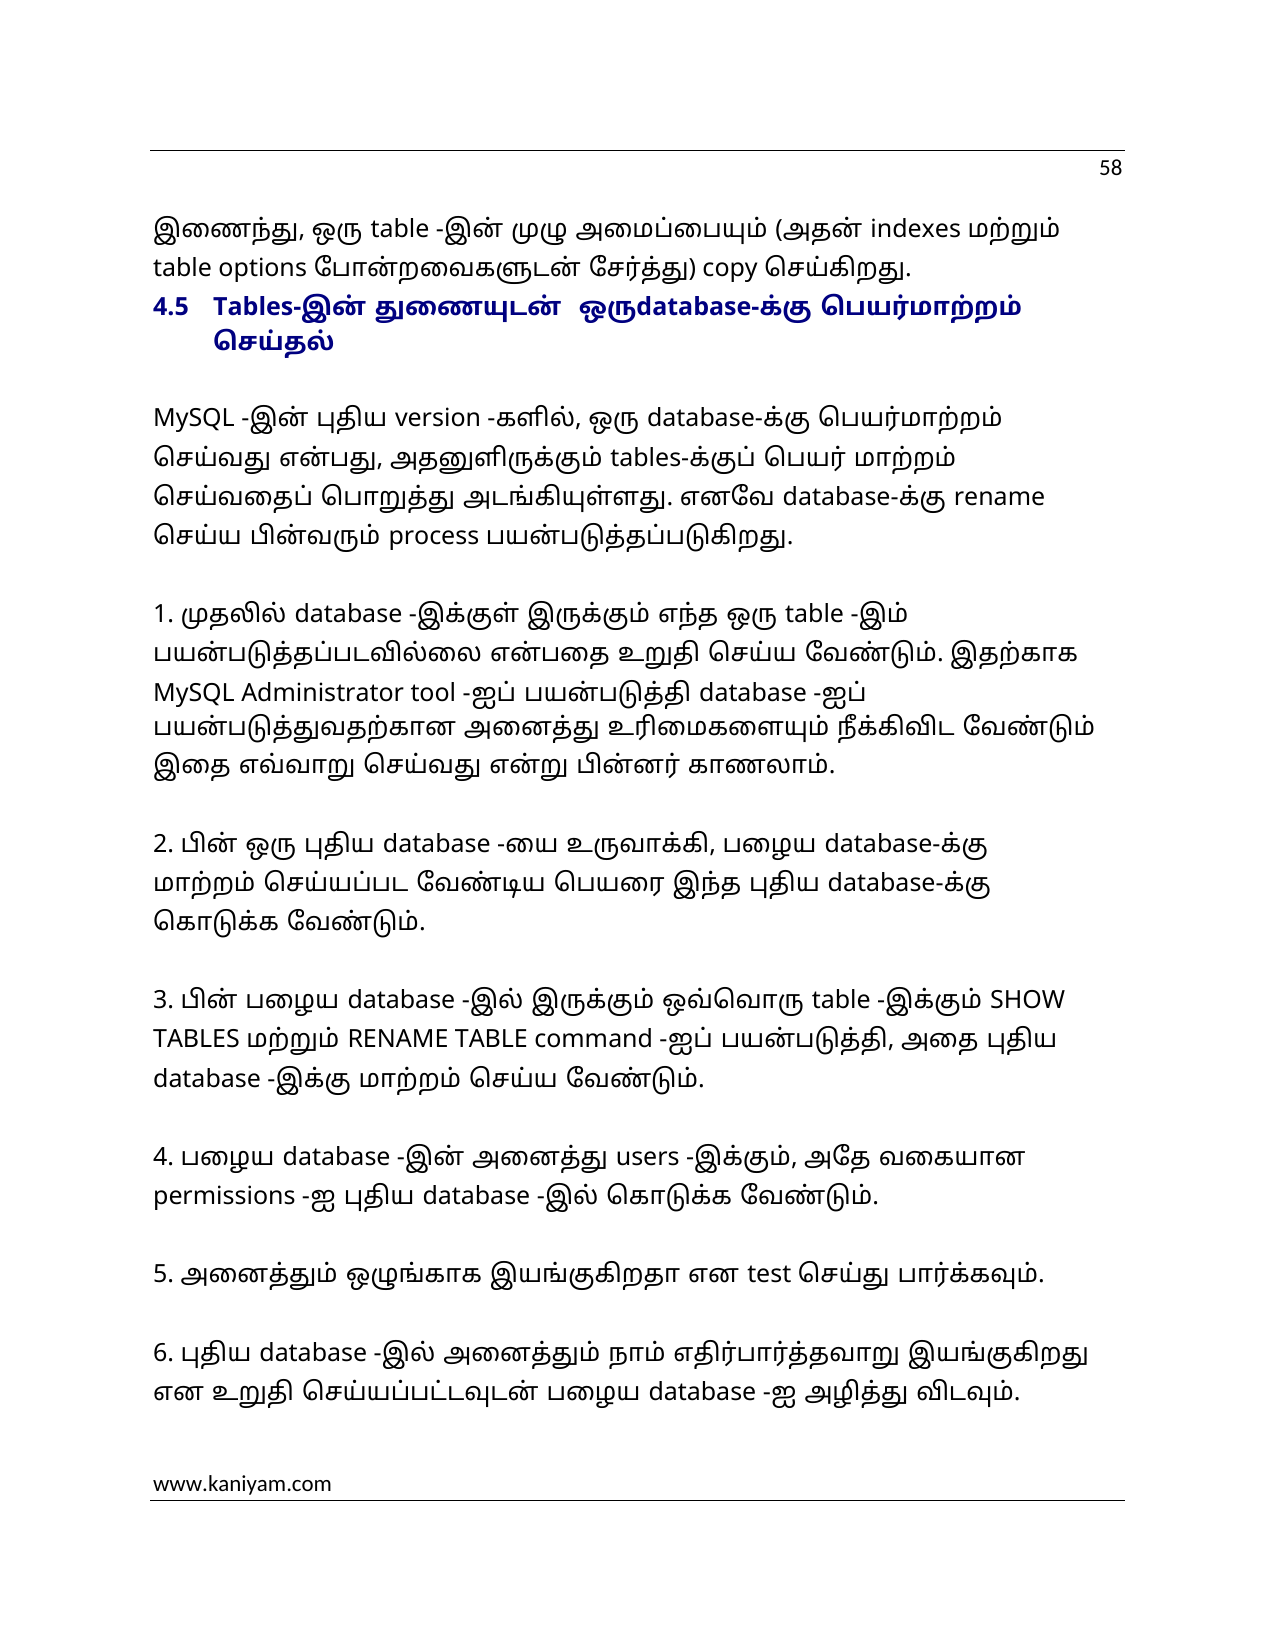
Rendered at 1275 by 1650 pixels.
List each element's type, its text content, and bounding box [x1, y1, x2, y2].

text 6. புதிய database -இல் அனைத்தும் நாம் எதிர்பார்த்தவாறு இயங்குகிறது என உறுதி செய்யப்பட்டவுடன் பழைய database -ஐ அழித்து விடவும். [153, 1334, 1122, 1408]
text 4. பழைய database -இன் அனைத்து users -இக்கும், அதே வகையான permissions -ஐ புதிய database -இல் கொடுக்க வேண்டும். [153, 1099, 1122, 1212]
subtitle Tables-இன் துணையுடன் ஒருdatabase-க்கு பெயர்மாற்றம் செய்தல் [153, 289, 1122, 356]
text 3. பின் பழைய database -இல் இருக்கும் ஒவ்வொரு table -இக்கும் SHOW TABLES மற்றும் RENAME TABLE command -ஐப் பயன்படுத்தி, அதை புதிய database -இக்கு மாற்றம் செய்ய வேண்டும். [153, 982, 1122, 1094]
text 5. அனைத்தும் ஒழுங்காக இயங்குகிறதா என test செய்து பார்க்கவும். [153, 1217, 1122, 1290]
text இணைந்து, ஒரு table -இன் முழு அமைப்பையும் (அதன் indexes மற்றும் table options போன்றவைகளுடன் சேர்த்து) copy செய்கிறது. [153, 211, 1122, 284]
text MySQL -இன் புதிய version -களில், ஒரு database-க்கு பெயர்மாற்றம் செய்வது என்பது, அதனுளிருக்கும் tables-க்குப் பெயர் மாற்றம் செய்வதைப் பொறுத்து அடங்கியுள்ளது. எனவே database-க்கு rename செய்ய பின்வரும் process பயன்படுத்தப்படுகிறது. [153, 400, 1122, 552]
text 1. முதலில் database -இக்குள் இருக்கும் எந்த ஒரு table -இம் பயன்படுத்தப்படவில்லை என்பதை உறுதி செய்ய வேண்டும். இதற்காக MySQL Administrator tool -ஐப் பயன்படுத்தி database -ஐப் பயன்படுத்துவதற்கான அனைத்து உரிமைகளையும் நீக்கிவிட வேண்டும் இதை எவ்வாறு செய்வது என்று பின்னர் காணலாம். [153, 557, 1122, 781]
text 2. பின் ஒரு புதிய database -யை உருவாக்கி, பழைய database-க்கு மாற்றம் செய்யப்பட வேண்டிய பெயரை இந்த புதிய database-க்கு கொடுக்க வேண்டும். [153, 825, 1122, 938]
